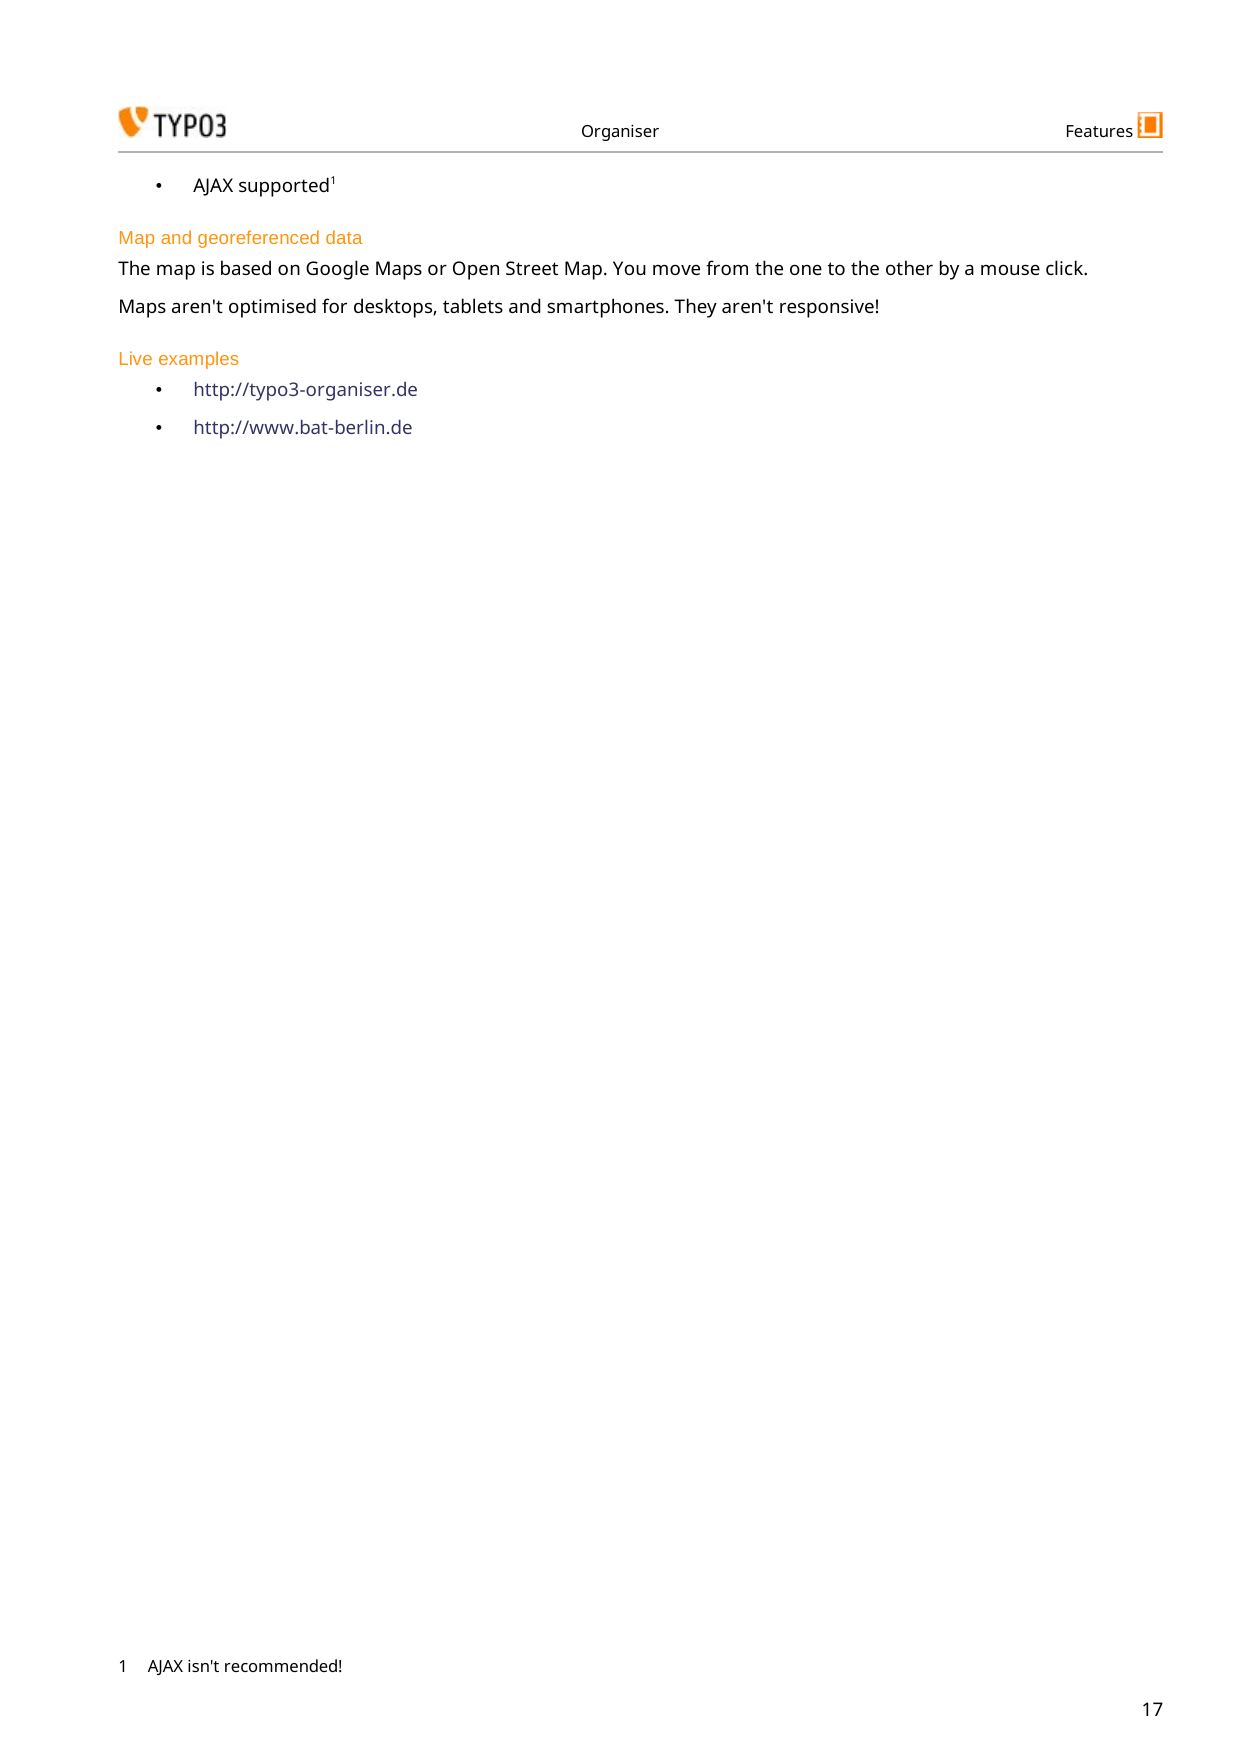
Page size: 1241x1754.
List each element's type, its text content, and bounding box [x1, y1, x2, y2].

picture [118, 106, 227, 138]
picture [1137, 112, 1163, 138]
subtitle Map and georeferenced data [118, 228, 1163, 249]
subtitle Live examples [118, 349, 1163, 370]
list AJAX supported [156, 172, 1163, 198]
list http://typo3-organiser.de [156, 376, 1163, 402]
list AJAX isn't recommended! [118, 1655, 1163, 1678]
text Maps aren't optimised for desktops, tablets and smartphones. They aren't responsive! [118, 293, 1163, 319]
list http://www.bat-berlin.de [156, 414, 1163, 440]
text The map is based on Google Maps or Open Street Map. You move from the one to the other by a mouse click. [118, 255, 1163, 281]
